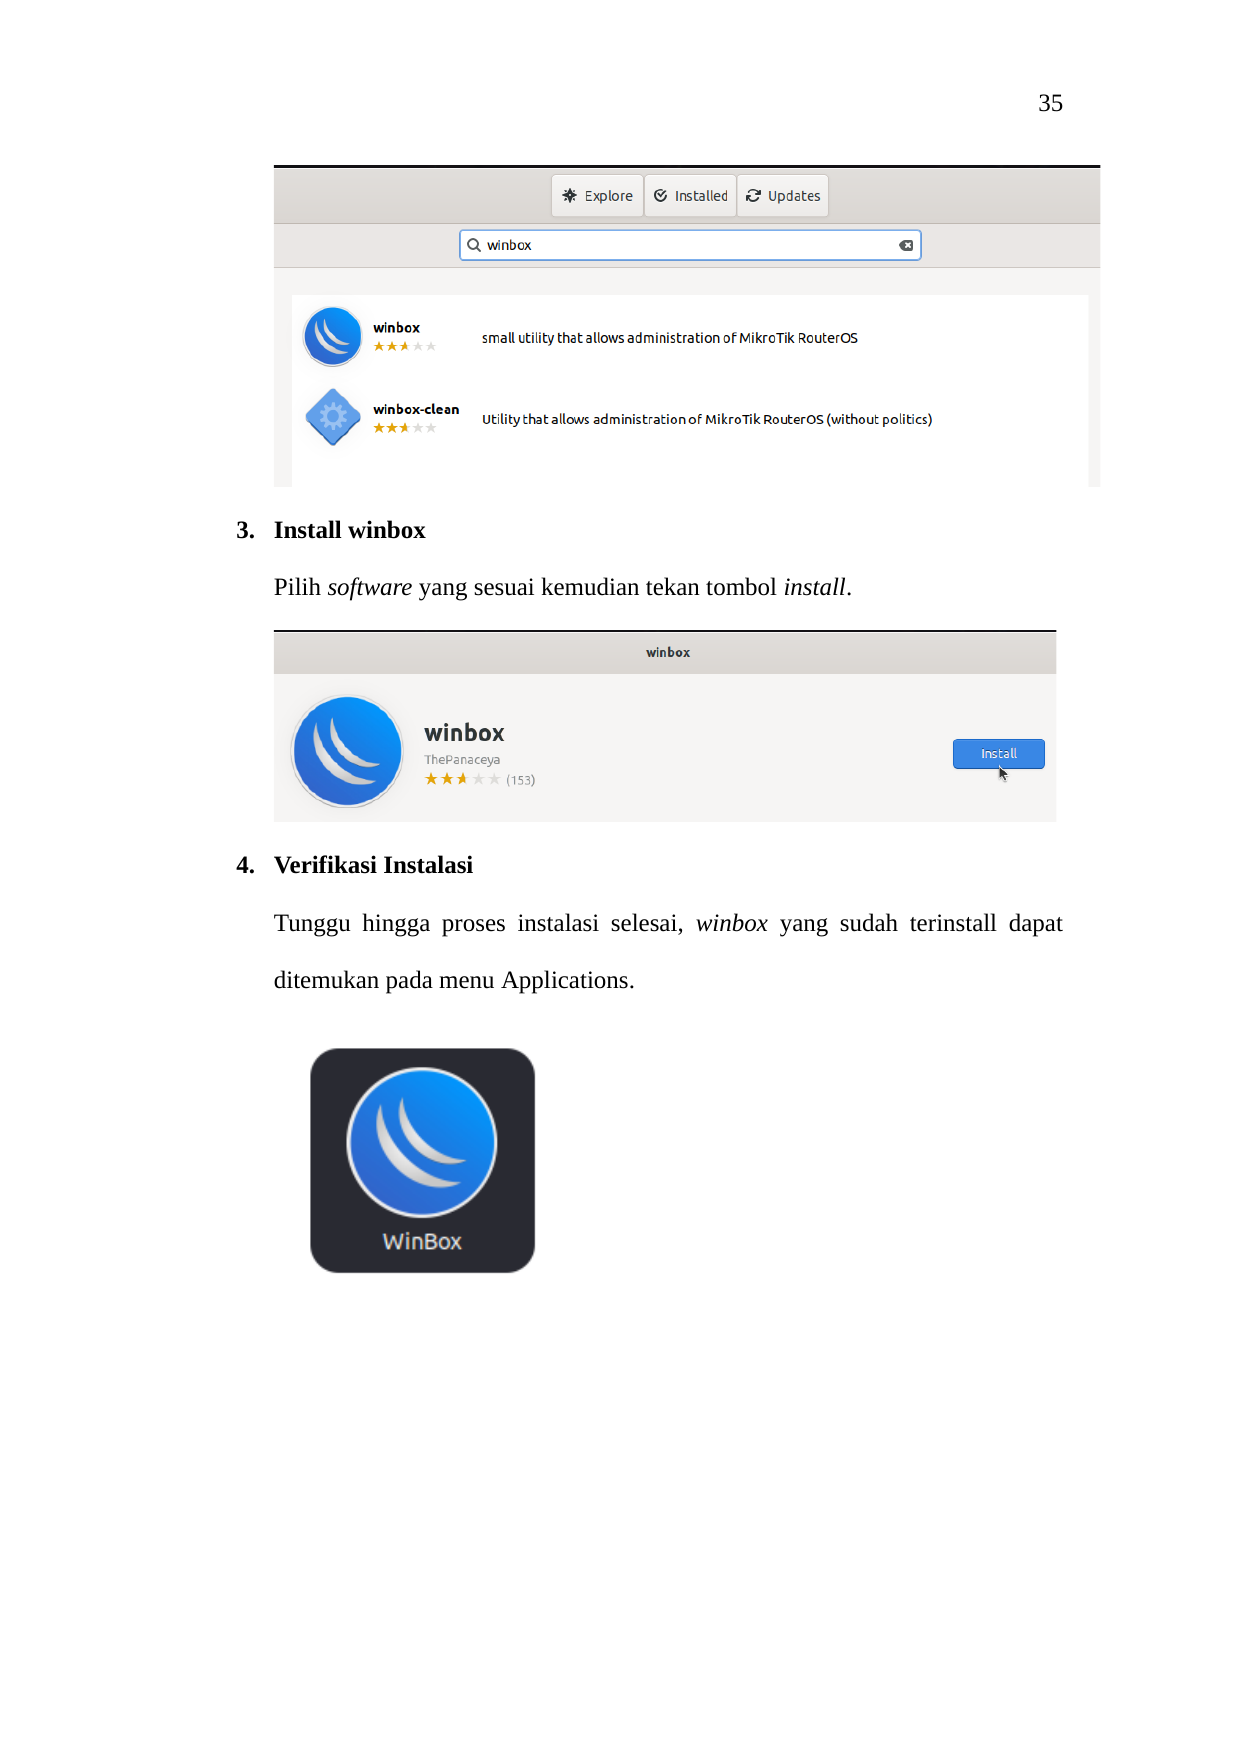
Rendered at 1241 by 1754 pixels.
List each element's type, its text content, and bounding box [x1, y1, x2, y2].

list Tunggu hingga proses instalasi selesai, winbox yang sudah terinstall dapat ditemukan pada menu Applications. [236, 908, 1063, 994]
list Pilih software yang sesuai kemudian tekan tombol install. [236, 572, 1063, 601]
picture [273, 630, 1057, 822]
list Install winbox [236, 515, 1063, 544]
picture [273, 1022, 576, 1292]
picture [273, 165, 1101, 487]
list Verifikasi Instalasi [236, 850, 1063, 879]
